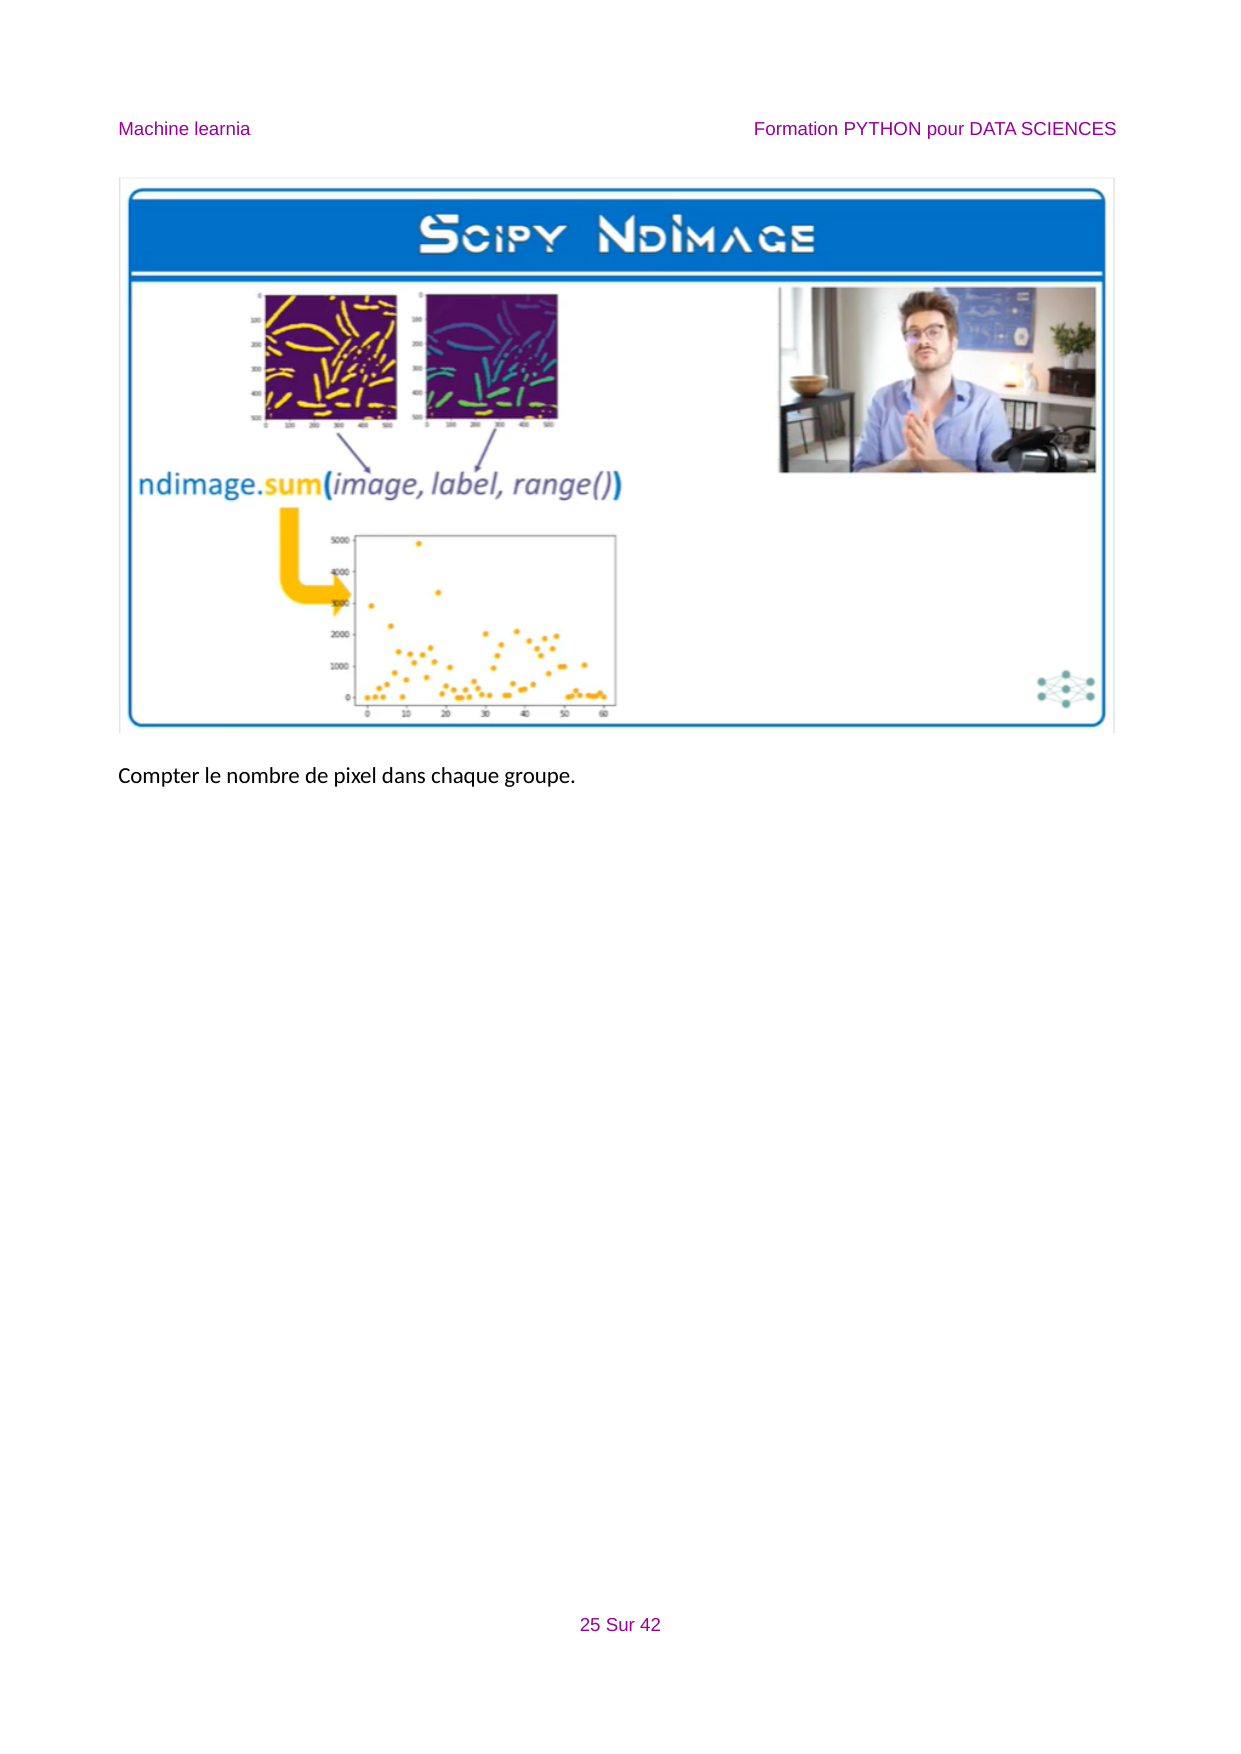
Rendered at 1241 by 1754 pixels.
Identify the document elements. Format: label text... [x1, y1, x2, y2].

picture [118, 169, 1122, 733]
text Compter le nombre de pixel dans chaque groupe. [118, 761, 1122, 789]
